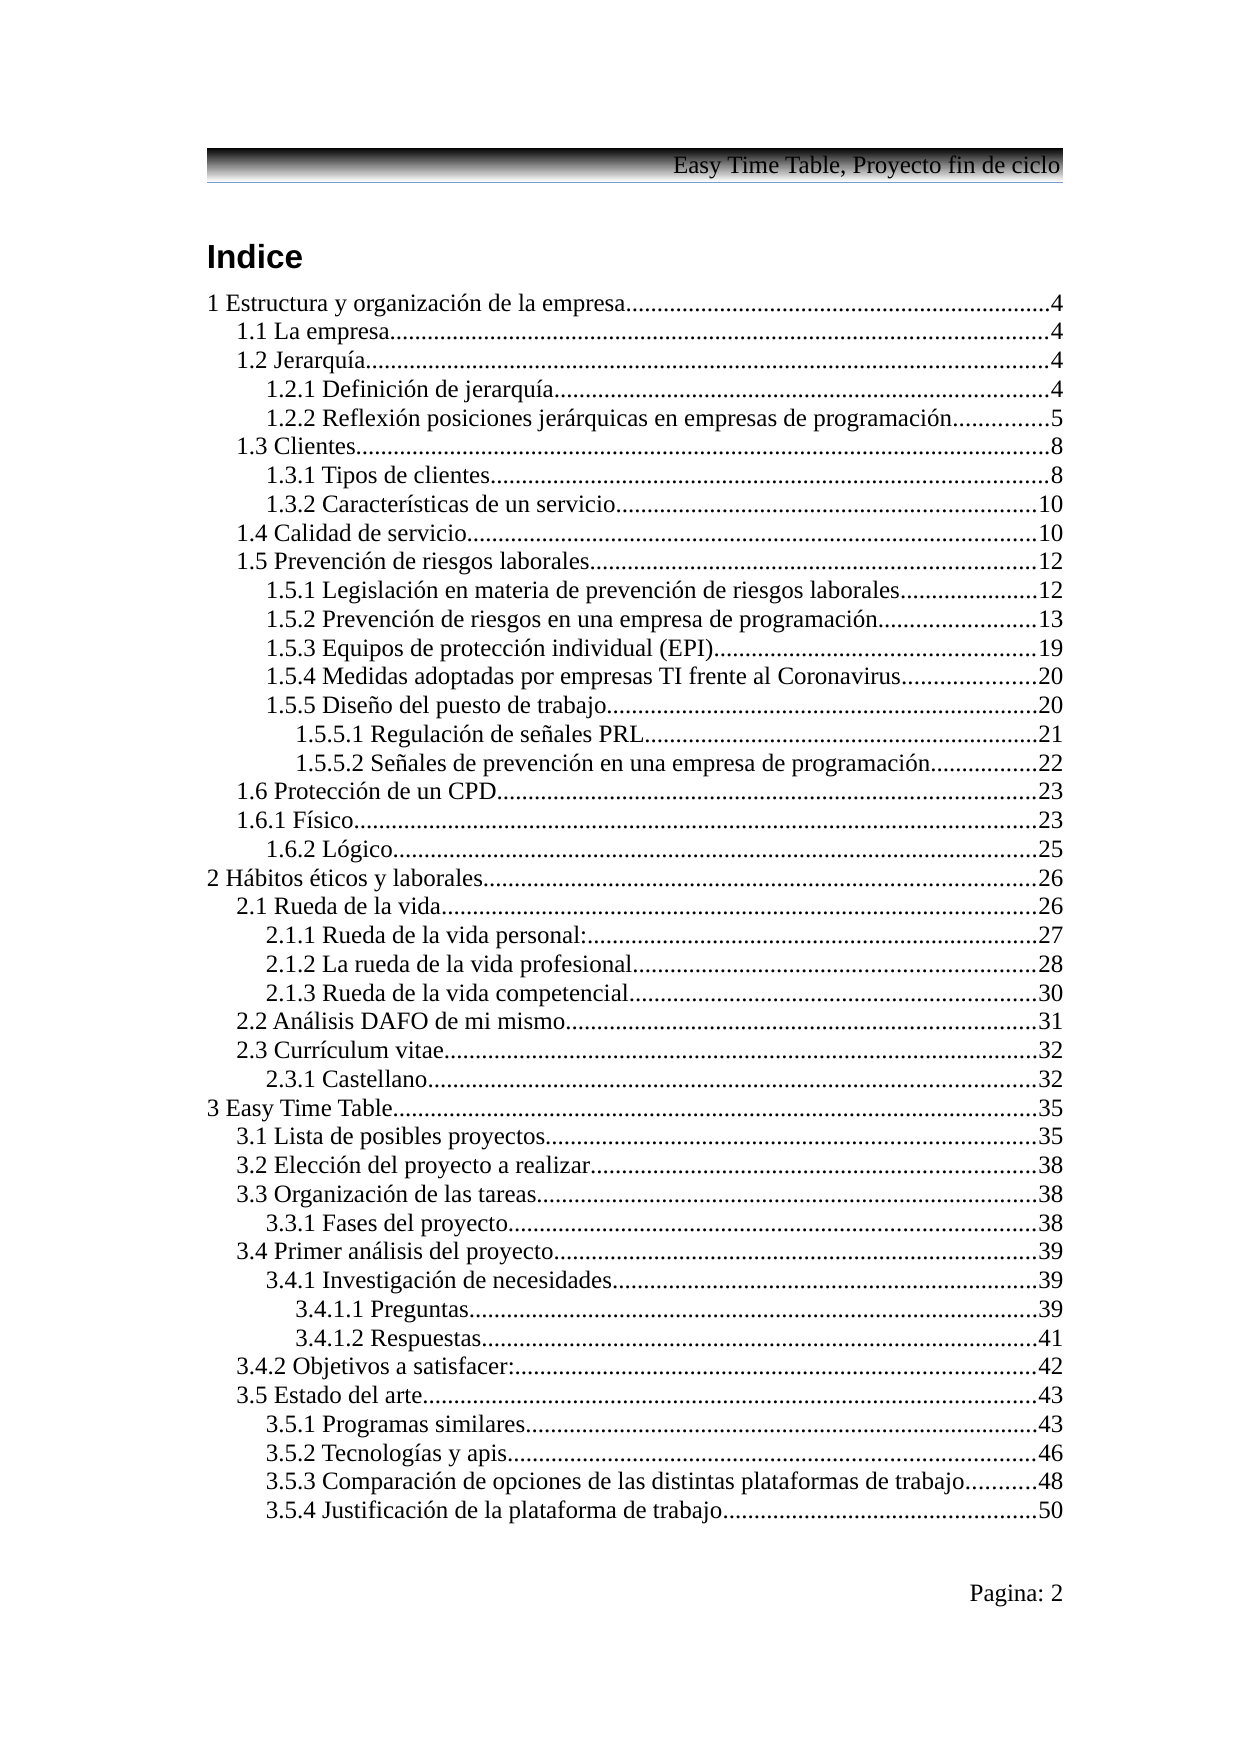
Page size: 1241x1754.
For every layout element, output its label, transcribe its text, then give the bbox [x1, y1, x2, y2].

text 3.5.2 Tecnologías y apis 46 [266, 1438, 1063, 1466]
text 1.3 Clientes 8 [236, 431, 1063, 460]
text 3.4.2 Objetivos a satisfacer: 42 [236, 1351, 1063, 1380]
text 1.2.2 Reflexión posiciones jerárquicas en empresas de programación 5 [266, 403, 1063, 431]
text 2.1 Rueda de la vida 26 [236, 891, 1063, 920]
text 2.1.3 Rueda de la vida competencial 30 [266, 978, 1063, 1006]
text 3 Easy Time Table 35 [207, 1093, 1063, 1121]
text 1.2 Jerarquía 4 [236, 345, 1063, 374]
text 1.3.1 Tipos de clientes 8 [266, 460, 1063, 489]
text 3.4.1.1 Preguntas 39 [295, 1294, 1063, 1323]
text 1.5.4 Medidas adoptadas por empresas TI frente al Coronavirus 20 [266, 661, 1063, 690]
text 1.6 Protección de un CPD 23 [236, 776, 1063, 805]
text 3.4 Primer análisis del proyecto 39 [236, 1236, 1063, 1265]
text 2.2 Análisis DAFO de mi mismo 31 [236, 1006, 1063, 1035]
text 1 Estructura y organización de la empresa 4 [207, 288, 1063, 316]
text 1.2.1 Definición de jerarquía 4 [266, 374, 1063, 403]
text 1.6.2 Lógico 25 [266, 834, 1063, 863]
subtitle Indice [207, 237, 1063, 275]
text 3.3 Organización de las tareas 38 [236, 1179, 1063, 1208]
text 3.5 Estado del arte 43 [236, 1380, 1063, 1409]
text 1.5.3 Equipos de protección individual (EPI) 19 [266, 633, 1063, 661]
text 2.1.1 Rueda de la vida personal: 27 [266, 920, 1063, 949]
text 1.5.5 Diseño del puesto de trabajo 20 [266, 690, 1063, 719]
text 1.5.5.1 Regulación de señales PRL 21 [295, 719, 1063, 748]
text 1.4 Calidad de servicio 10 [236, 518, 1063, 546]
text 3.3.1 Fases del proyecto 38 [266, 1208, 1063, 1236]
text 1.5 Prevención de riesgos laborales 12 [236, 546, 1063, 575]
text 3.4.1 Investigación de necesidades 39 [266, 1265, 1063, 1294]
text 3.4.1.2 Respuestas 41 [295, 1323, 1063, 1351]
text 1.3.2 Características de un servicio 10 [266, 489, 1063, 518]
text 2.1.2 La rueda de la vida profesional 28 [266, 949, 1063, 978]
text 1.6.1 Físico 23 [236, 805, 1063, 834]
text 1.5.1 Legislación en materia de prevención de riesgos laborales 12 [266, 575, 1063, 604]
text 2.3 Currículum vitae 32 [236, 1035, 1063, 1064]
text 3.2 Elección del proyecto a realizar 38 [236, 1150, 1063, 1179]
text 1.5.5.2 Señales de prevención en una empresa de programación. 22 [295, 748, 1063, 776]
text 3.5.3 Comparación de opciones de las distintas plataformas de trabajo 48 [266, 1466, 1063, 1495]
text 1.1 La empresa 4 [236, 316, 1063, 345]
text 2 Hábitos éticos y laborales 26 [207, 863, 1063, 891]
text 3.5.4 Justificación de la plataforma de trabajo 50 [266, 1495, 1063, 1524]
text 1.5.2 Prevención de riesgos en una empresa de programación 13 [266, 604, 1063, 633]
text 3.5.1 Programas similares 43 [266, 1409, 1063, 1438]
text 3.1 Lista de posibles proyectos 35 [236, 1121, 1063, 1150]
text 2.3.1 Castellano 32 [266, 1064, 1063, 1093]
